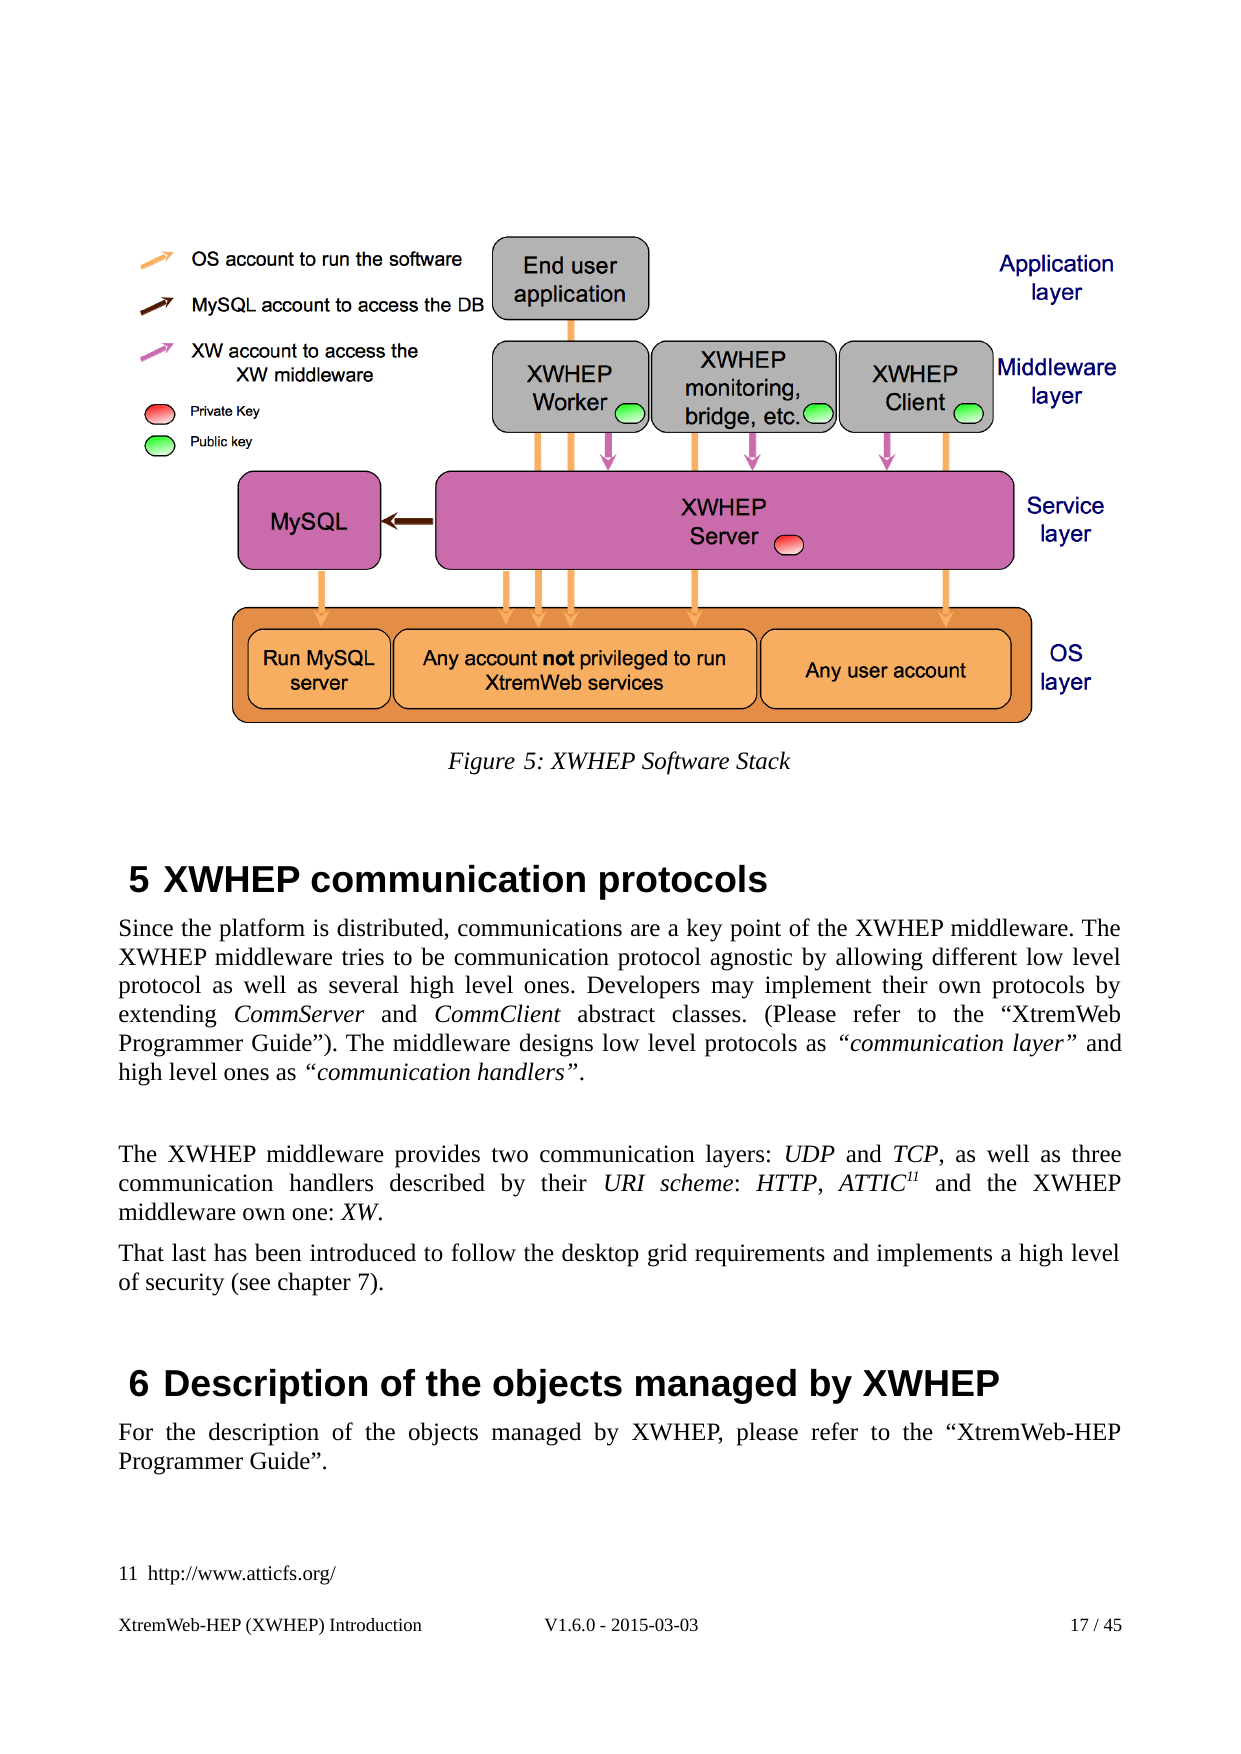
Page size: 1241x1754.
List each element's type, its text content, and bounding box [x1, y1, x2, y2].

text Since the platform is distributed, communications are a key point of the XWHEP middleware. The XWHEP middleware tries to be communication protocol agnostic by allowing different low level protocol as well as several high level ones. Developers may implement their own protocols by extending CommServer and CommClient abstract classes. (Please refer to the “XtremWeb Programmer Guide”). The middleware designs low level protocols as “communication layer” and high level ones as “communication handlers”. [118, 913, 1122, 1085]
text Figure 5: XWHEP Software Stack [118, 746, 1122, 775]
text That last has been introduced to follow the desktop grid requirements and implements a high level of security (see chapter 7). [118, 1238, 1122, 1295]
subtitle Description of the objects managed by XWHEP [118, 1362, 1122, 1405]
picture [118, 213, 1123, 746]
text The XWHEP middleware provides two communication layers: UDP and TCP, as well as three communication handlers described by their URI scheme: HTTP, ATTIC and the XWHEP middleware own one: XW. [118, 1139, 1122, 1225]
subtitle XWHEP communication protocols [118, 857, 1122, 900]
text For the description of the objects managed by XWHEP, please refer to the “XtremWeb-HEP Programmer Guide”. [118, 1417, 1122, 1475]
text http://www.atticfs.org/ [118, 1561, 1122, 1585]
